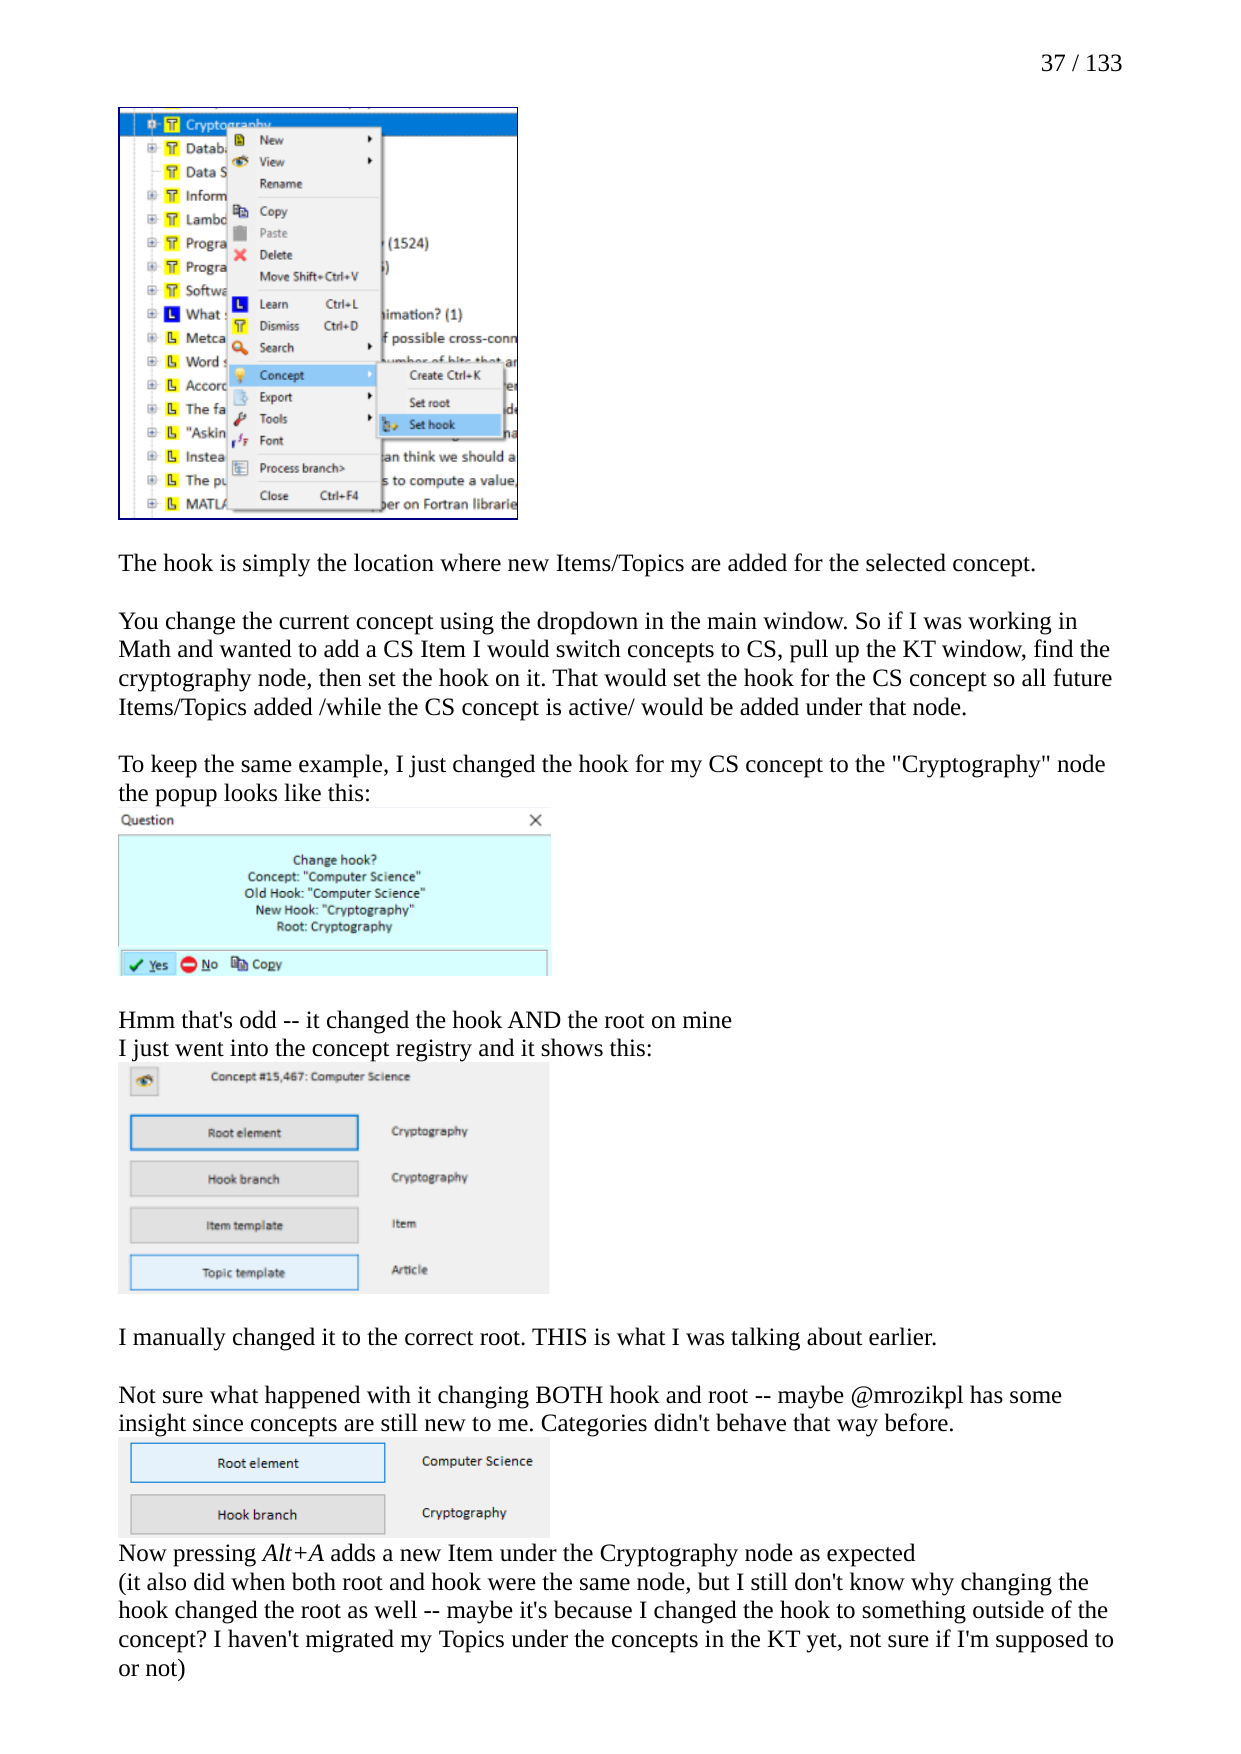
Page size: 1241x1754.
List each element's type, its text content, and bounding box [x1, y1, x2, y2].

picture [120, 108, 517, 518]
text The hook is simply the location where new Items/Topics are added for the selected concept. [118, 548, 1122, 577]
picture [118, 1437, 550, 1538]
text Not sure what happened with it changing BOTH hook and root -- maybe @mrozikpl has some insight since concepts are still new to me. Categories didn't behave that way before. [118, 1380, 1122, 1437]
text To keep the same example, I just changed the hook for my CS concept to the "Cryptography" node [118, 749, 1122, 778]
text You change the current concept using the dropdown in the main window. So if I was working in Math and wanted to add a CS Item I would switch concepts to CS, pull up the KT window, find the cryptography node, then set the hook on it. That would set the hook for the CS concept so all future Items/Topics added /while the CS concept is active/ would be added under that node. [118, 606, 1122, 721]
text (it also did when both root and hook were the same node, but I still don't know why changing the hook changed the root as well -- maybe it's because I changed the hook to something outside of the concept? I haven't migrated my Topics under the concepts in the KT yet, not sure if I'm supposed to or not) [118, 1567, 1122, 1682]
picture [118, 807, 551, 976]
picture [118, 1062, 550, 1294]
text I just went into the concept registry and it shows this: [118, 1033, 1122, 1062]
text Hmm that's odd -- it changed the hook AND the root on mine [118, 1005, 1122, 1033]
text I manually changed it to the correct root. THIS is what I was talking about earlier. [118, 1322, 1122, 1351]
text the popup looks like this: [118, 778, 1122, 807]
text Now pressing Alt+A adds a new Item under the Cryptography node as expected [118, 1538, 1122, 1567]
